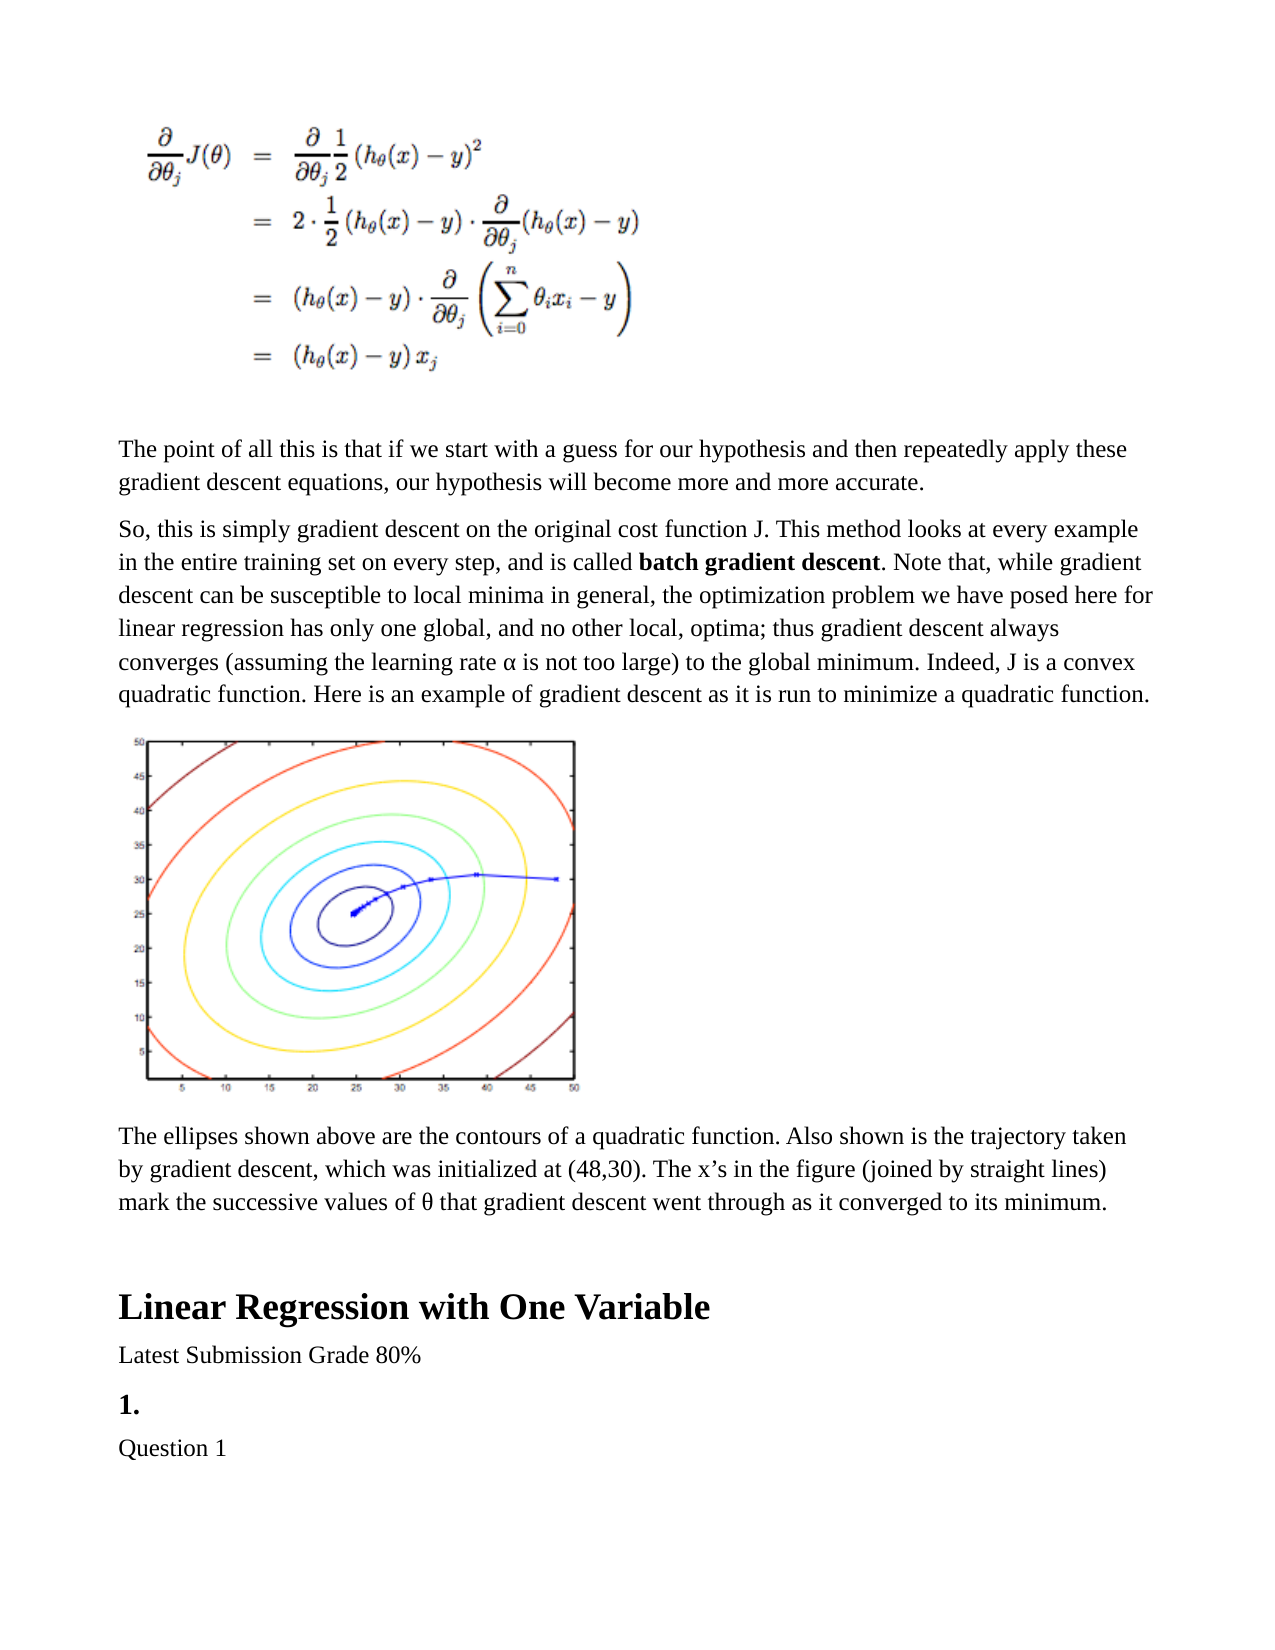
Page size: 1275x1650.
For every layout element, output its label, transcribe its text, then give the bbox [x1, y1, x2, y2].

text The point of all this is that if we start with a guess for our hypothesis and then repeatedly apply these gradient descent equations, our hypothesis will become more and more accurate. [118, 434, 1157, 496]
text Latest Submission Grade 80% [118, 1340, 1157, 1369]
picture [118, 727, 612, 1103]
subtitle Linear Regression with One Variable [118, 1284, 1157, 1327]
text The ellipses shown above are the contours of a quadratic function. Also shown is the trajectory taken by gradient descent, which was initialized at (48,30). The x’s in the figure (joined by straight lines) mark the successive values of θ that gradient descent went through as it converged to its minimum. [118, 1121, 1157, 1216]
text So, this is simply gradient descent on the original cost function J. This method looks at every example in the entire training set on every step, and is called batch gradient descent. Note that, while gradient descent can be susceptible to local minima in general, the optimization problem we have posed here for linear regression has only one global, and no other local, optima; thus gradient descent always converges (assuming the learning rate α is not too large) to the global minimum. Indeed, J is a convex quadratic function. Here is an example of gradient descent as it is run to minimize a quadratic function. [118, 514, 1157, 708]
picture [118, 118, 669, 415]
subtitle 1. [118, 1387, 1157, 1421]
text Question 1 [118, 1433, 1157, 1462]
